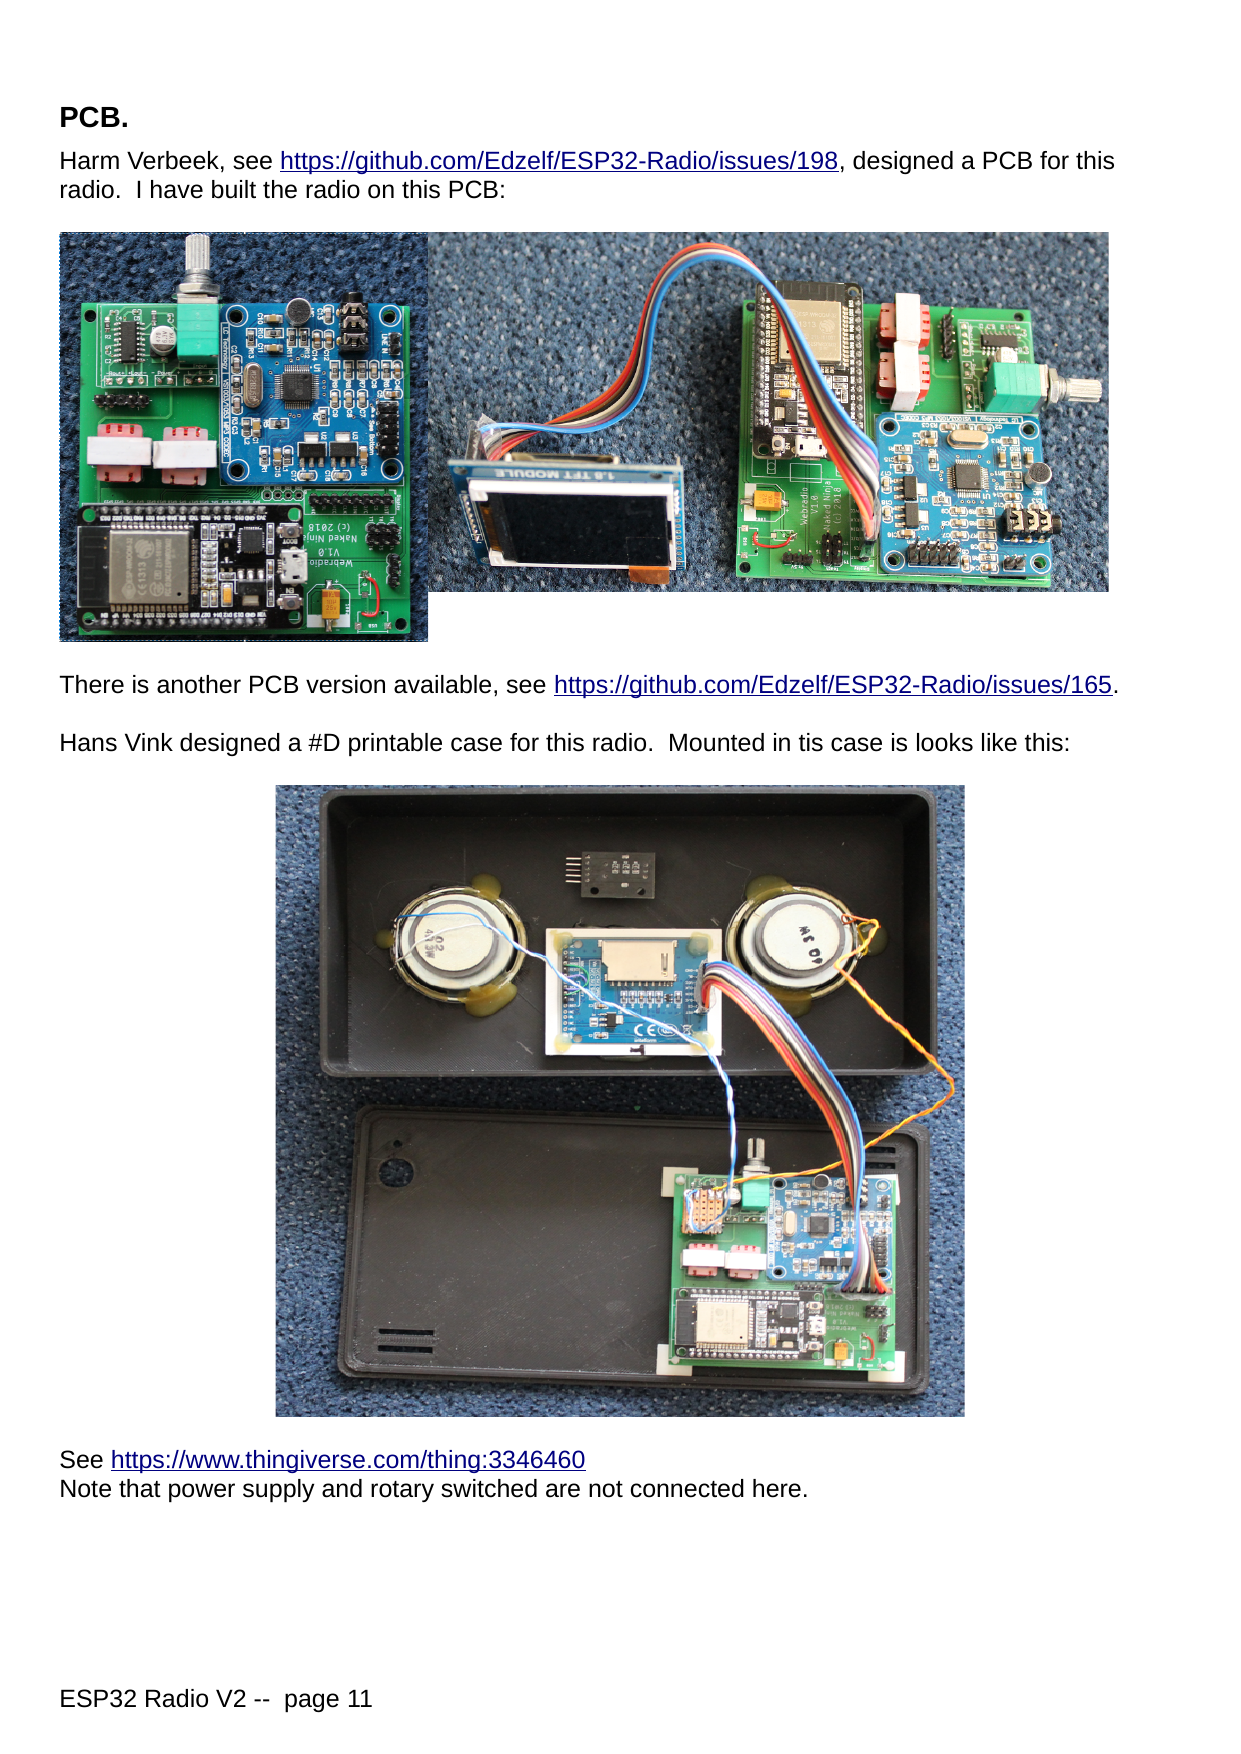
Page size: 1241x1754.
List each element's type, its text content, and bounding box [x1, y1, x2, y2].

text There is another PCB version available, see https://github.com/Edzelf/ESP32-Radio/issues/165. [59, 670, 1181, 699]
text Note that power supply and rotary switched are not connected here. [59, 1474, 1181, 1503]
text Harm Verbeek, see https://github.com/Edzelf/ESP32-Radio/issues/198, designed a PCB for this radio. I have built the radio on this PCB: [59, 146, 1181, 203]
text Hans Vink designed a #D printable case for this radio. Mounted in tis case is looks like this: [59, 727, 1181, 756]
subtitle PCB. [59, 100, 1181, 133]
text See https://www.thingiverse.com/thing:3346460 [59, 1445, 1181, 1474]
